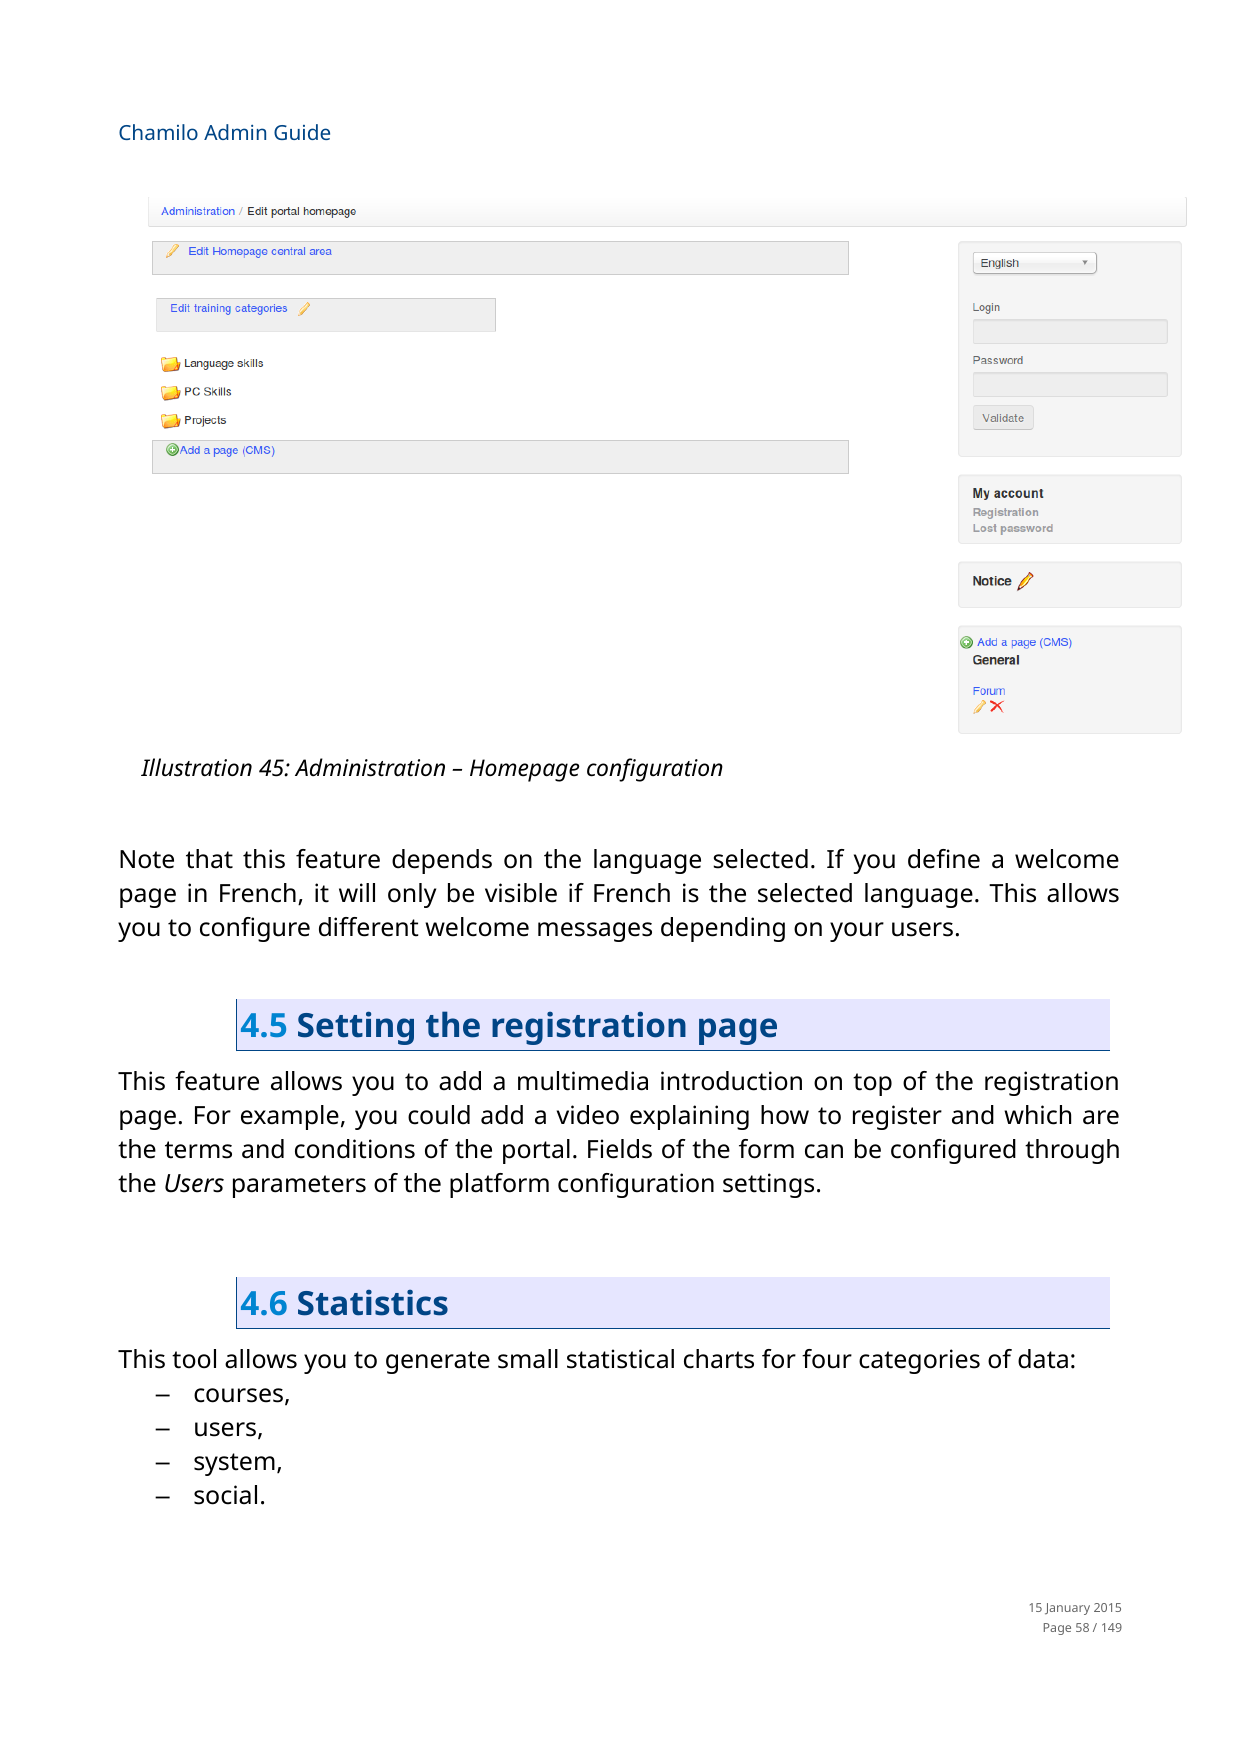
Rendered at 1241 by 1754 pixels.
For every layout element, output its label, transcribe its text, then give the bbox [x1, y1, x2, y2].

list system, [156, 1443, 1122, 1478]
picture [141, 197, 1195, 752]
text This feature allows you to add a multimedia introduction on top of the registration page. For example, you could add a video explaining how to register and which are the terms and conditions of the portal. Fields of the form can be configured through the Users parameters of the platform configuration settings. [118, 1064, 1122, 1200]
list users, [156, 1409, 1122, 1443]
list courses, [156, 1375, 1122, 1409]
text Illustration 45: Administration – Homepage configuration [141, 210, 1202, 783]
subtitle Setting the registration page [237, 999, 1110, 1050]
text Note that this feature depends on the language selected. If you define a welcome page in French, it will only be visible if French is the selected language. This allows you to configure different welcome messages depending on your users. [118, 842, 1122, 944]
list social. [156, 1478, 1122, 1512]
subtitle Statistics [237, 1277, 1110, 1328]
text This tool allows you to generate small statistical charts for four categories of data: [118, 1341, 1122, 1375]
